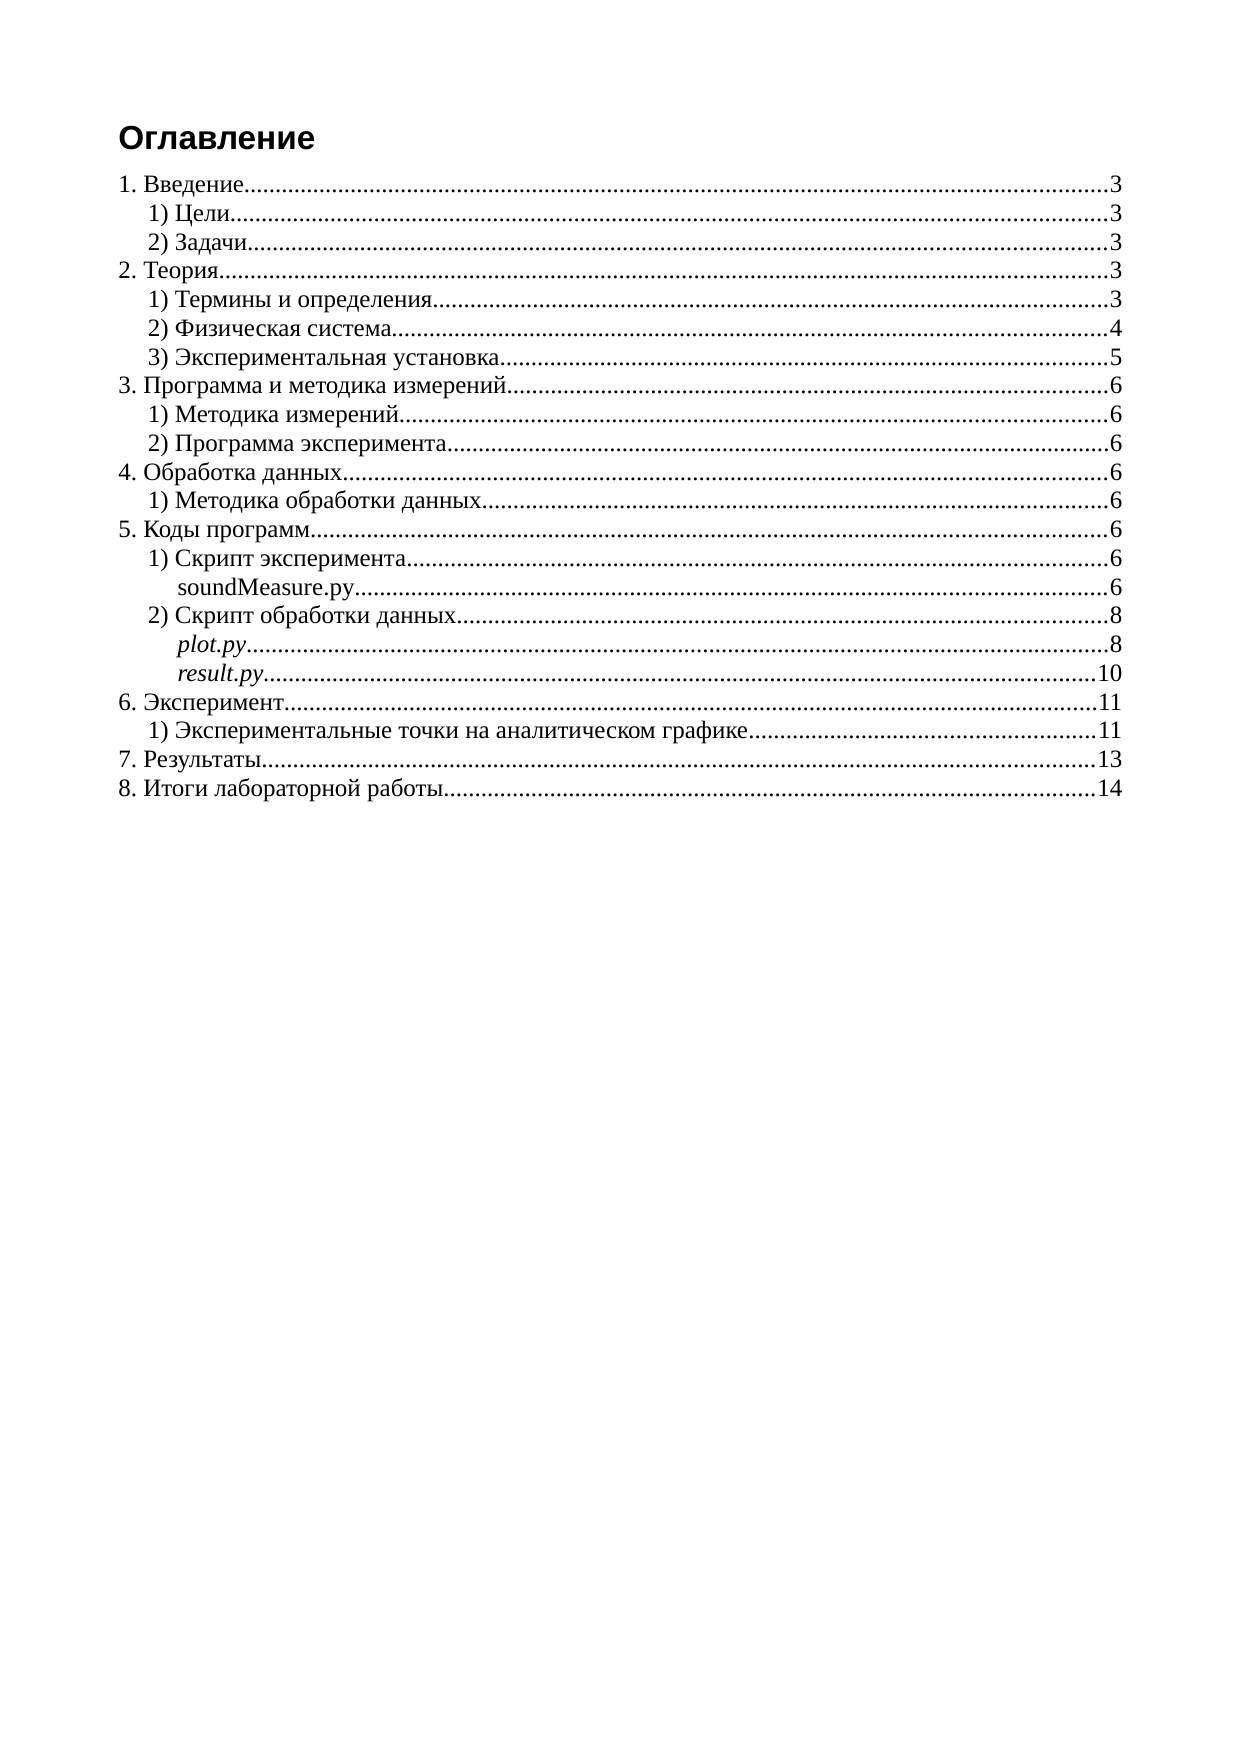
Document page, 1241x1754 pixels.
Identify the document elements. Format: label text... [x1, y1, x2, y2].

text soundMeasure.py 6 [177, 572, 1122, 600]
text 1) Методика измерений 6 [148, 399, 1122, 428]
text 1) Скрипт эксперимента 6 [148, 543, 1122, 572]
text 4. Обработка данных 6 [118, 457, 1122, 485]
text 5. Коды программ 6 [118, 514, 1122, 543]
text 2) Программа эксперимента 6 [148, 428, 1122, 457]
text 2) Задачи 3 [148, 227, 1122, 255]
text 1) Методика обработки данных 6 [148, 485, 1122, 514]
text 7. Результаты 13 [118, 744, 1122, 773]
text 1. Введение 3 [118, 169, 1122, 198]
text 1) Термины и определения 3 [148, 284, 1122, 313]
text 8. Итоги лабораторной работы 14 [118, 773, 1122, 802]
text 1) Цели 3 [148, 198, 1122, 227]
text 3) Экспериментальная установка 5 [148, 342, 1122, 370]
text 6. Эксперимент 11 [118, 687, 1122, 715]
text 2) Скрипт обработки данных 8 [148, 600, 1122, 629]
text 2) Физическая система 4 [148, 313, 1122, 342]
text result.py 10 [177, 658, 1122, 687]
subtitle Оглавление [118, 118, 1122, 157]
text plot.py 8 [177, 629, 1122, 658]
text 1) Экспериментальные точки на аналитическом графике 11 [148, 715, 1122, 744]
text 2. Теория 3 [118, 255, 1122, 284]
text 3. Программа и методика измерений 6 [118, 370, 1122, 399]
